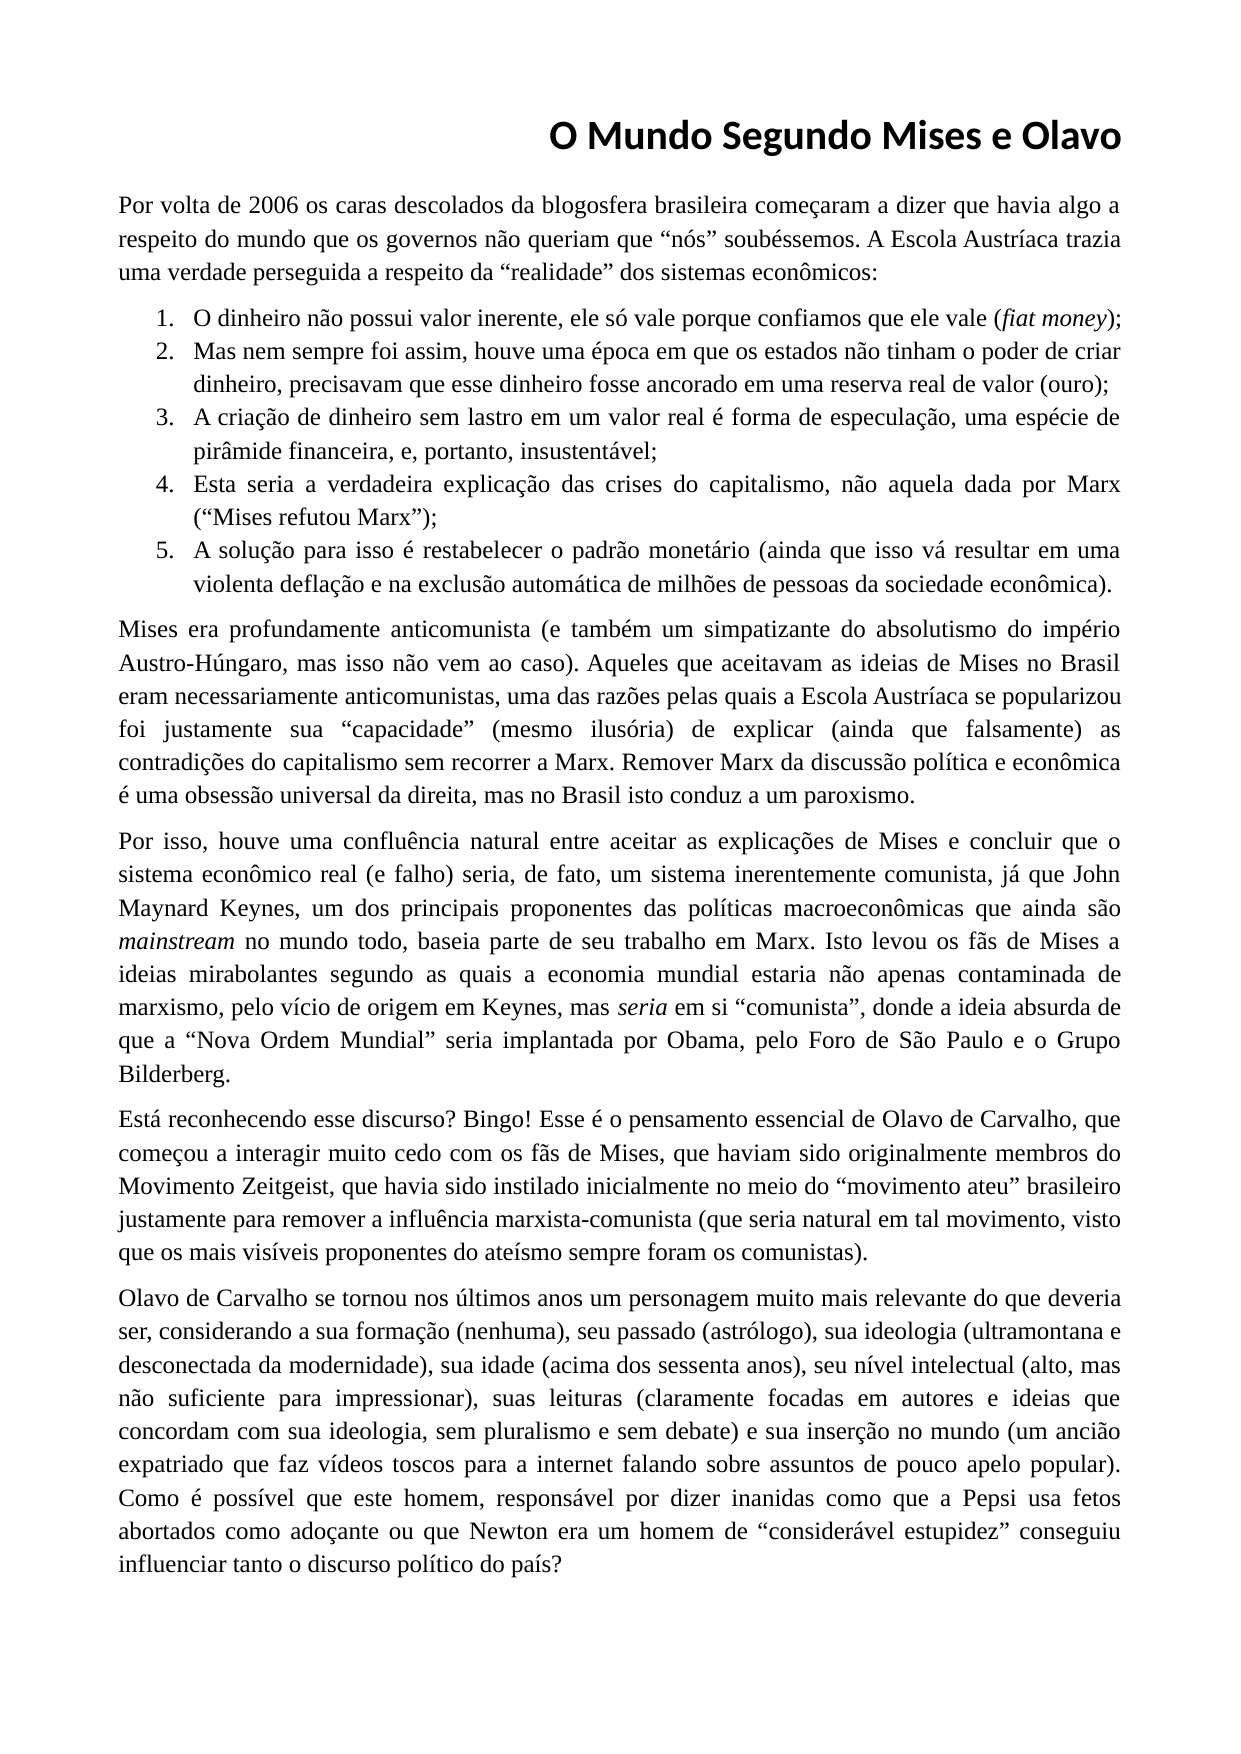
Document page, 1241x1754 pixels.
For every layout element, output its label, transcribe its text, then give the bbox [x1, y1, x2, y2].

list Mas nem sempre foi assim, houve uma época em que os estados não tinham o poder de criar dinheiro, precisavam que esse dinheiro fosse ancorado em uma reserva real de valor (ouro); [156, 337, 1122, 398]
text Está reconhecendo esse discurso? Bingo! Esse é o pensamento essencial de Olavo de Carvalho, que começou a interagir muito cedo com os fãs de Mises, que haviam sido originalmente membros do Movimento Zeitgeist, que havia sido instilado inicialmente no meio do “movimento ateu” brasileiro justamente para remover a influência marxista-comunista (que seria natural em tal movimento, visto que os mais visíveis proponentes do ateísmo sempre foram os comunistas). [118, 1106, 1122, 1266]
text Por isso, houve uma confluência natural entre aceitar as explicações de Mises e concluir que o sistema econômico real (e falho) seria, de fato, um sistema inerentemente comunista, já que John Maynard Keynes, um dos principais proponentes das políticas macroeconômicas que ainda são mainstream no mundo todo, baseia parte de seu trabalho em Marx. Isto levou os fãs de Mises a ideias mirabolantes segundo as quais a economia mundial estaria não apenas contaminada de marxismo, pelo vício de origem em Keynes, mas seria em si “comunista”, donde a ideia absurda de que a “Nova Ordem Mundial” seria implantada por Obama, pelo Foro de São Paulo e o Grupo Bilderberg. [118, 827, 1122, 1088]
list A criação de dinheiro sem lastro em um valor real é forma de especulação, uma espécie de pirâmide financeira, e, portanto, insustentável; [156, 403, 1122, 464]
text Por volta de 2006 os caras descolados da blogosfera brasileira começaram a dizer que havia algo a respeito do mundo que os governos não queriam que “nós” soubéssemos. A Escola Austríaca trazia uma verdade perseguida a respeito da “realidade” dos sistemas econômicos: [118, 192, 1122, 286]
text Olavo de Carvalho se tornou nos últimos anos um personagem muito mais relevante do que deveria ser, considerando a sua formação (nenhuma), seu passado (astrólogo), sua ideologia (ultramontana e desconectada da modernidade), sua idade (acima dos sessenta anos), seu nível intelectual (alto, mas não suficiente para impressionar), suas leituras (claramente focadas em autores e ideias que concordam com sua ideologia, sem pluralismo e sem debate) e sua inserção no mundo (um ancião expatriado que faz vídeos toscos para a internet falando sobre assuntos de pouco apelo popular). Como é possível que este homem, responsável por dizer inanidas como que a Pepsi usa fetos abortados como adoçante ou que Newton era um homem de “considerável estupidez” conseguiu influenciar tanto o discurso político do país? [118, 1284, 1122, 1578]
list Esta seria a verdadeira explicação das crises do capitalismo, não aquela dada por Marx (“Mises refutou Marx”); [156, 470, 1122, 531]
text Mises era profundamente anticomunista (e também um simpatizante do absolutismo do império Austro-Húngaro, mas isso não vem ao caso). Aqueles que aceitavam as ideias de Mises no Brasil eram necessariamente anticomunistas, uma das razões pelas quais a Escola Austríaca se popularizou foi justamente sua “capacidade” (mesmo ilusória) de explicar (ainda que falsamente) as contradições do capitalismo sem recorrer a Marx. Remover Marx da discussão política e econômica é uma obsessão universal da direita, mas no Brasil isto conduz a um paroxismo. [118, 615, 1122, 809]
subtitle O Mundo Segundo Mises e Olavo [118, 118, 1122, 160]
list A solução para isso é restabelecer o padrão monetário (ainda que isso vá resultar em uma violenta deflação e na exclusão automática de milhões de pessoas da sociedade econômica). [156, 536, 1122, 597]
list O dinheiro não possui valor inerente, ele só vale porque confiamos que ele vale (fiat money); [156, 304, 1122, 332]
